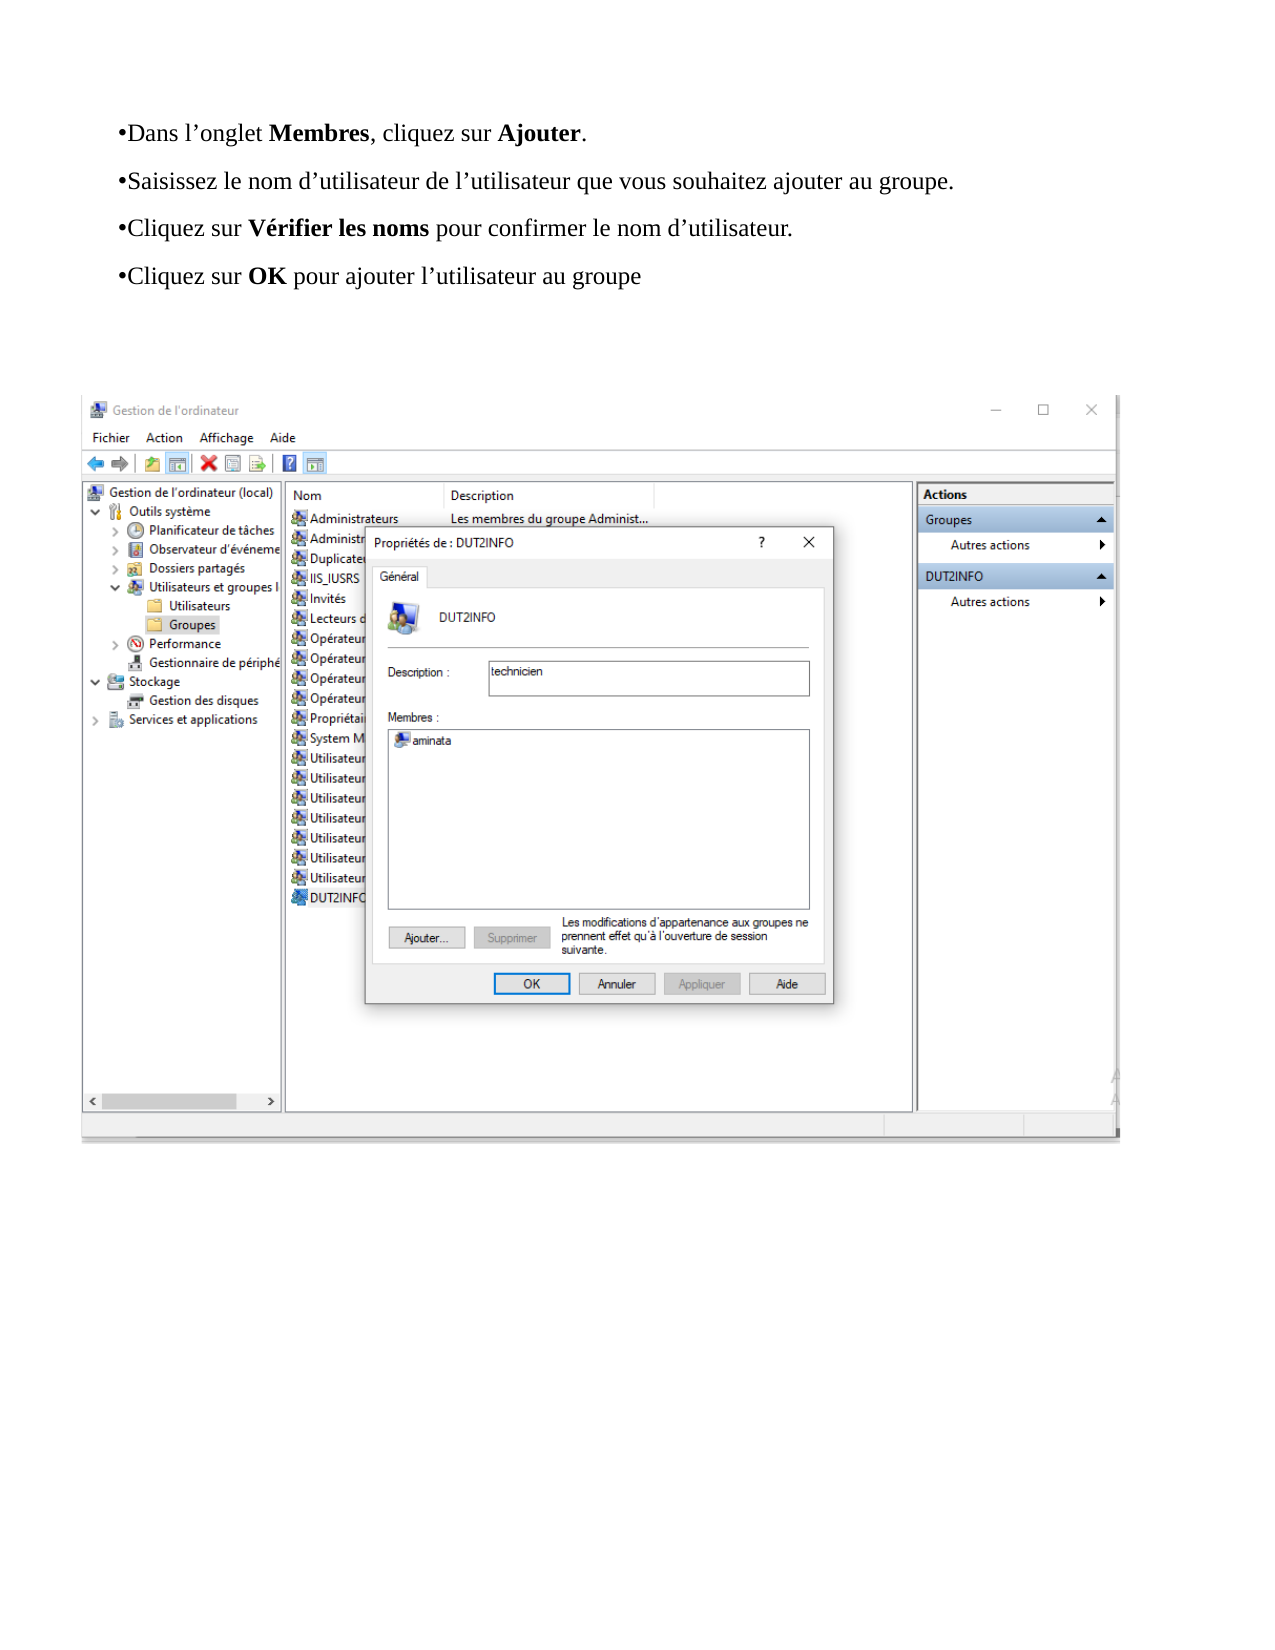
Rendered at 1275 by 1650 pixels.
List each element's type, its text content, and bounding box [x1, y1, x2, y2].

list Cliquez sur Vérifier les noms pour confirmer le nom d’utilisateur. [118, 213, 1157, 242]
picture [81, 395, 1121, 1144]
list Dans l’onglet Membres, cliquez sur Ajouter. [118, 118, 1157, 147]
list Saisissez le nom d’utilisateur de l’utilisateur que vous souhaitez ajouter au groupe. [118, 166, 1157, 194]
list Cliquez sur OK pour ajouter l’utilisateur au groupe [118, 261, 1157, 290]
